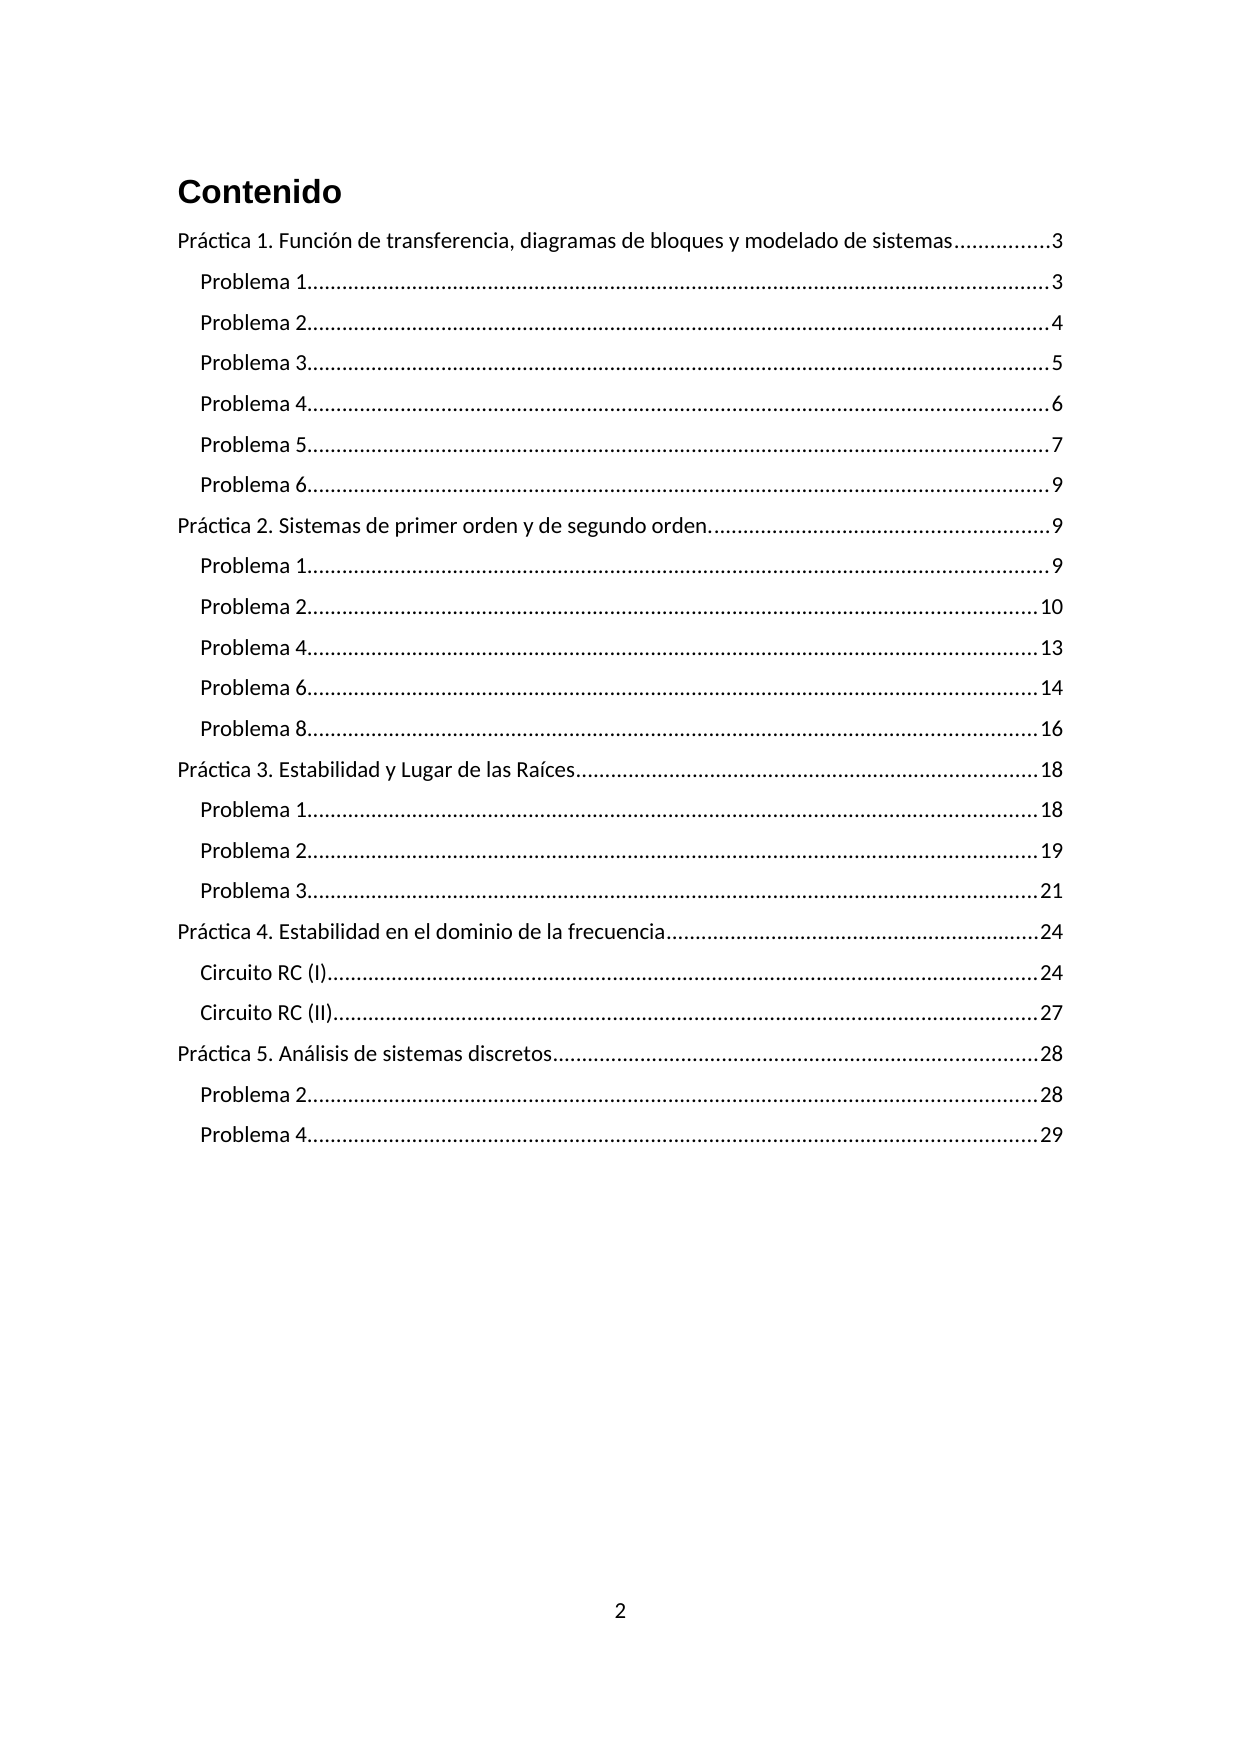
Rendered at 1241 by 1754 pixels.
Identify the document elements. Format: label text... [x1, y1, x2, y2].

text Práctica 1. Función de transferencia, diagramas de bloques y modelado de sistemas 3 [177, 227, 1063, 254]
text Práctica 5. Análisis de sistemas discretos 28 [177, 1039, 1063, 1067]
text Práctica 3. Estabilidad y Lugar de las Raíces 18 [177, 755, 1063, 783]
text Problema 6 9 [200, 470, 1063, 498]
text Problema 4 6 [200, 389, 1063, 417]
subtitle Contenido [177, 173, 1063, 211]
text Práctica 2. Sistemas de primer orden y de segundo orden. 9 [177, 511, 1063, 539]
text Práctica 4. Estabilidad en el dominio de la frecuencia 24 [177, 917, 1063, 945]
text Problema 2 4 [200, 308, 1063, 336]
text Problema 1 9 [200, 552, 1063, 579]
text Problema 2 28 [200, 1080, 1063, 1108]
text Problema 5 7 [200, 430, 1063, 458]
text Problema 6 14 [200, 673, 1063, 701]
text Problema 3 21 [200, 877, 1063, 904]
text Problema 3 5 [200, 348, 1063, 376]
text Problema 4 29 [200, 1120, 1063, 1148]
text Problema 4 13 [200, 633, 1063, 661]
text Problema 2 19 [200, 836, 1063, 864]
text Problema 2 10 [200, 592, 1063, 620]
text Circuito RC (II) 27 [200, 998, 1063, 1026]
text Problema 1 3 [200, 267, 1063, 295]
text Problema 1 18 [200, 795, 1063, 823]
text Problema 8 16 [200, 714, 1063, 742]
text Circuito RC (I) 24 [200, 958, 1063, 986]
